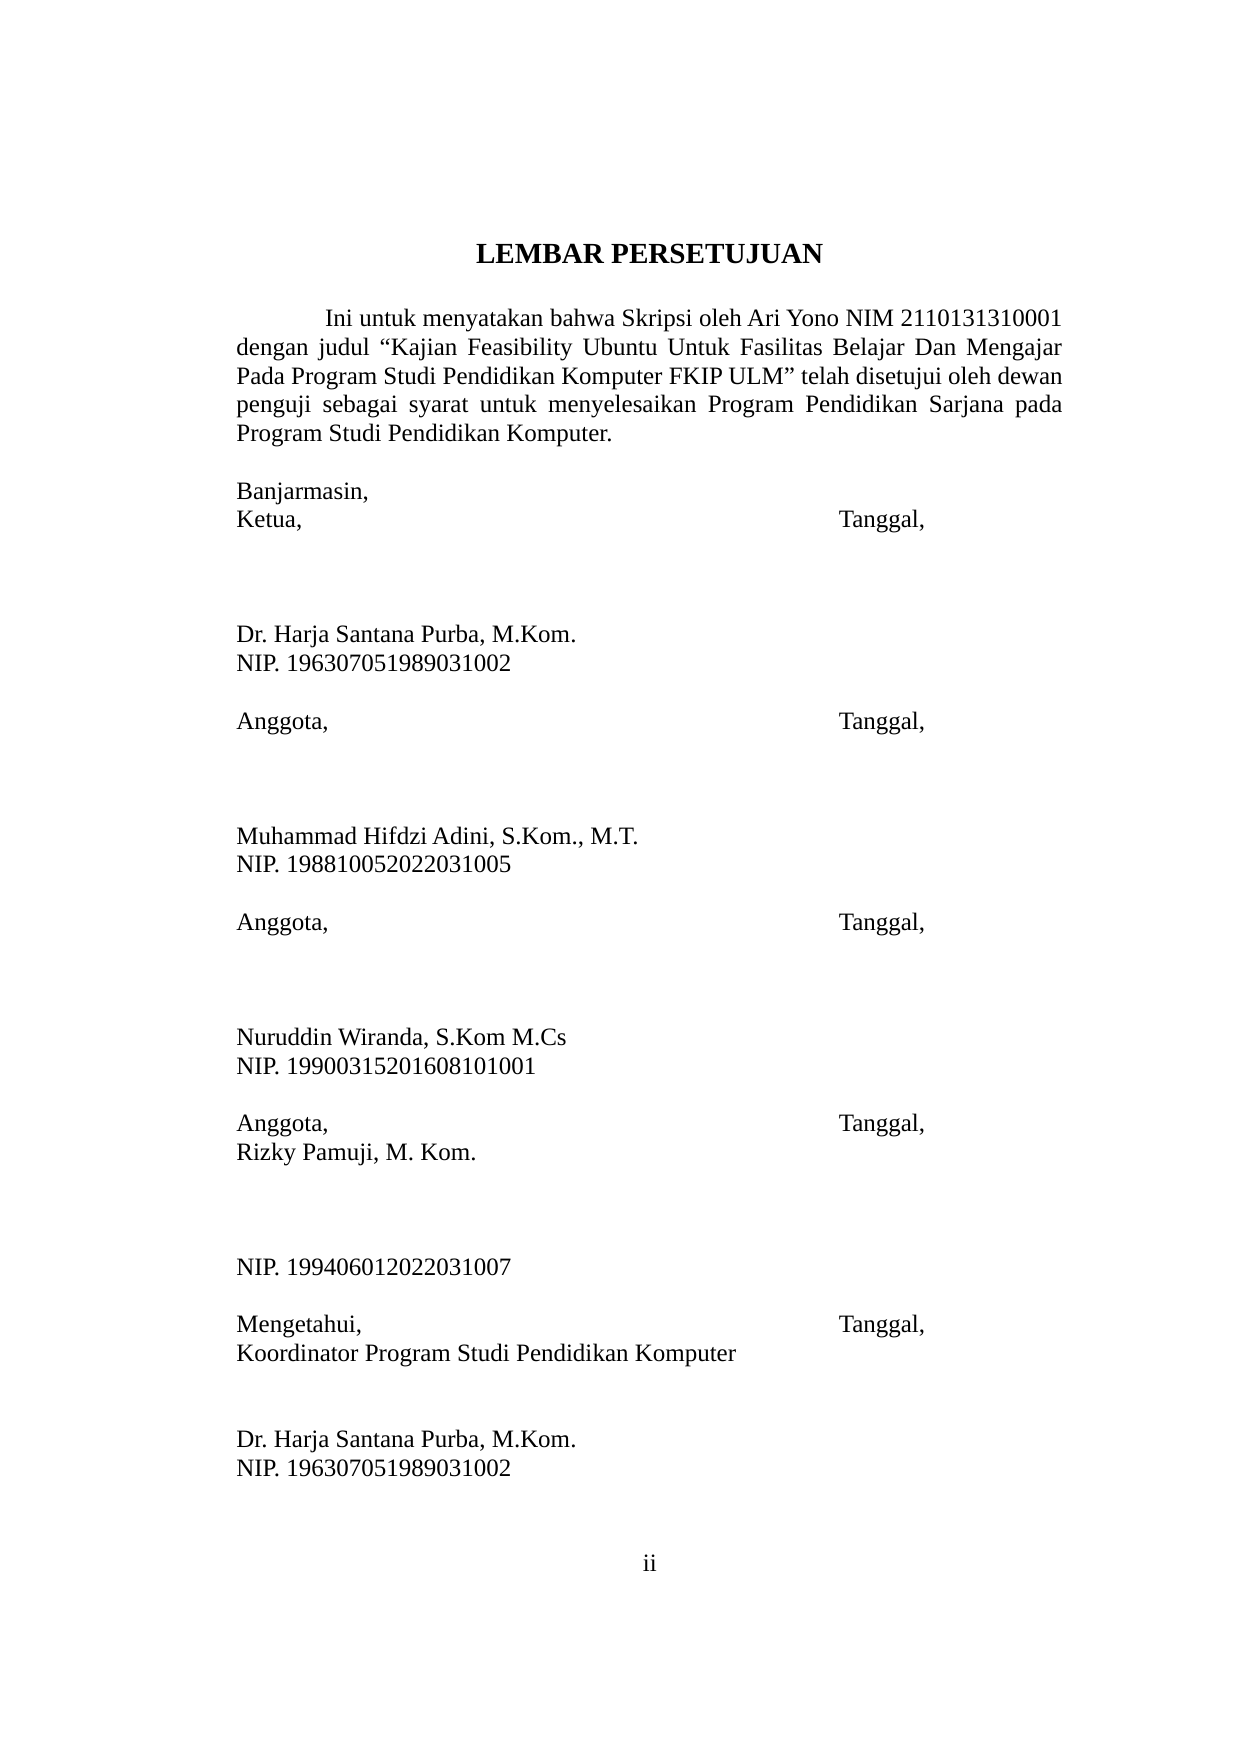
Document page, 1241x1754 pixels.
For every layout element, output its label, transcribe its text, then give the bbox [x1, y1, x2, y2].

table_cell [236, 965, 738, 993]
table_cell [236, 1367, 738, 1396]
table_cell [236, 1166, 738, 1194]
table_cell [839, 533, 1063, 562]
table_cell Mengetahui, [236, 1310, 738, 1338]
table_cell Anggota, [236, 1108, 738, 1137]
table_cell [738, 907, 745, 936]
table_cell [839, 735, 1063, 763]
table_cell NIP. 19900315201608101001 [236, 1051, 738, 1079]
table_cell [745, 735, 838, 763]
table_cell [839, 1223, 1063, 1252]
table_cell [738, 878, 745, 907]
table_cell [745, 1453, 838, 1482]
table_cell [745, 1080, 838, 1108]
table_cell [738, 706, 745, 734]
table_cell NIP. 196307051989031002 [236, 648, 738, 677]
table_cell [738, 792, 745, 821]
table_cell [738, 1310, 745, 1338]
table_cell [839, 1396, 1063, 1424]
table_cell [738, 850, 745, 878]
table_cell [745, 1396, 838, 1424]
text Ini untuk menyatakan bahwa Skripsi oleh Ari Yono NIM 2110131310001 dengan judul “Kajian Feasibility Ubuntu Untuk Fasilitas Belajar Dan Mengajar Pada Program Studi Pendidikan Komputer FKIP ULM” telah disetujui oleh dewan penguji sebagai syarat untuk menyelesaikan Program Pendidikan Sarjana pada Program Studi Pendidikan Komputer. [236, 303, 1063, 447]
table_cell Tanggal, [839, 1108, 1063, 1137]
table_cell [745, 1166, 838, 1194]
table_cell Dr. Harja Santana Purba, M.Kom. [236, 1425, 738, 1453]
table_cell [738, 735, 745, 763]
table_cell [745, 763, 838, 792]
table_cell [745, 907, 838, 936]
table_cell [236, 677, 738, 706]
table_cell [839, 1080, 1063, 1108]
table_cell [236, 792, 738, 821]
table_cell [839, 821, 1063, 849]
table_cell [745, 1281, 838, 1309]
table_cell [236, 533, 738, 562]
table_cell [839, 1195, 1063, 1223]
table_cell [738, 1252, 745, 1281]
table_cell [236, 1195, 738, 1223]
table_cell [738, 1022, 745, 1051]
table_cell [738, 993, 745, 1022]
table_cell [745, 620, 838, 648]
subtitle LEMBAR PERSETUJUAN [236, 236, 1063, 270]
table_cell [236, 562, 738, 591]
table_header [738, 505, 745, 533]
table_cell [236, 936, 738, 964]
table_cell [738, 965, 745, 993]
table_cell [738, 533, 745, 562]
table_cell Tanggal, [839, 706, 1063, 734]
table_cell Rizky Pamuji, M. Kom. [236, 1137, 738, 1166]
table_cell [738, 1396, 745, 1424]
table_cell [745, 562, 838, 591]
table_cell [839, 620, 1063, 648]
table_cell [236, 1281, 738, 1309]
table_cell NIP. 199406012022031007 [236, 1252, 738, 1281]
table_cell [738, 1453, 745, 1482]
table_header [745, 505, 838, 533]
table_cell [738, 1223, 745, 1252]
table_cell [738, 1051, 745, 1079]
table_cell [745, 1367, 838, 1396]
table_cell [745, 1223, 838, 1252]
table_cell Nuruddin Wiranda, S.Kom M.Cs [236, 1022, 738, 1051]
table_cell [839, 1051, 1063, 1079]
table_cell [745, 706, 838, 734]
table_cell [745, 1425, 838, 1453]
table_cell [839, 648, 1063, 677]
table_cell [745, 591, 838, 619]
table_cell [839, 677, 1063, 706]
table_cell [839, 1252, 1063, 1281]
table_cell [745, 993, 838, 1022]
table_cell [745, 648, 838, 677]
table_cell [738, 1108, 745, 1137]
table_cell [839, 1453, 1063, 1482]
table_cell [745, 878, 838, 907]
table_cell [839, 878, 1063, 907]
table_cell [745, 1051, 838, 1079]
table_cell [236, 1223, 738, 1252]
table_cell [738, 1195, 745, 1223]
table_cell [745, 533, 838, 562]
table_cell [738, 1338, 745, 1367]
table_cell Tanggal, [839, 1310, 1063, 1338]
table_cell [745, 850, 838, 878]
table_cell [738, 1425, 745, 1453]
table_cell Dr. Harja Santana Purba, M.Kom. [236, 620, 738, 648]
table_cell [738, 591, 745, 619]
table_cell [738, 1367, 745, 1396]
table_cell [839, 792, 1063, 821]
table_cell [839, 1367, 1063, 1396]
table_cell [839, 591, 1063, 619]
table_cell [236, 993, 738, 1022]
table_cell [745, 936, 838, 964]
table_cell [738, 562, 745, 591]
table_cell [236, 1396, 738, 1424]
table_cell NIP. 196307051989031002 [236, 1453, 738, 1482]
table_cell [236, 878, 738, 907]
table_cell [839, 1166, 1063, 1194]
table_cell Anggota, [236, 706, 738, 734]
table_cell [745, 1022, 838, 1051]
table_cell [236, 591, 738, 619]
table_cell [745, 1137, 838, 1166]
table_cell [839, 1022, 1063, 1051]
table_header Tanggal, [839, 505, 1063, 533]
table_cell [738, 1080, 745, 1108]
table_cell [839, 936, 1063, 964]
table_cell [839, 1137, 1063, 1166]
table_cell [738, 648, 745, 677]
table_cell [236, 735, 738, 763]
table_cell [839, 850, 1063, 878]
table_cell [839, 1425, 1063, 1453]
table_cell [839, 562, 1063, 591]
table_cell NIP. 198810052022031005 [236, 850, 738, 878]
table_cell [745, 1310, 838, 1338]
table_cell [745, 821, 838, 849]
table_cell [738, 620, 745, 648]
table_cell Anggota, [236, 907, 738, 936]
table_cell Koordinator Program Studi Pendidikan Komputer [236, 1338, 738, 1367]
table_cell [839, 993, 1063, 1022]
table_header Ketua, [236, 505, 738, 533]
table_cell [738, 936, 745, 964]
table_cell [738, 1137, 745, 1166]
table_cell [236, 1080, 738, 1108]
table_cell [839, 1338, 1063, 1367]
table_cell [738, 763, 745, 792]
table_cell [745, 1108, 838, 1137]
table_cell [738, 677, 745, 706]
table_cell Tanggal, [839, 907, 1063, 936]
table_cell [745, 677, 838, 706]
table_cell [745, 965, 838, 993]
text Banjarmasin, [236, 476, 1063, 504]
table_cell [839, 965, 1063, 993]
table_cell [738, 1281, 745, 1309]
table_cell [738, 821, 745, 849]
table_cell [839, 1281, 1063, 1309]
table_cell Muhammad Hifdzi Adini, S.Kom., M.T. [236, 821, 738, 849]
table_cell [738, 1166, 745, 1194]
table_cell [745, 1252, 838, 1281]
table_cell [745, 792, 838, 821]
table_cell [839, 763, 1063, 792]
table_cell [745, 1195, 838, 1223]
table_cell [236, 763, 738, 792]
table_cell [745, 1338, 838, 1367]
